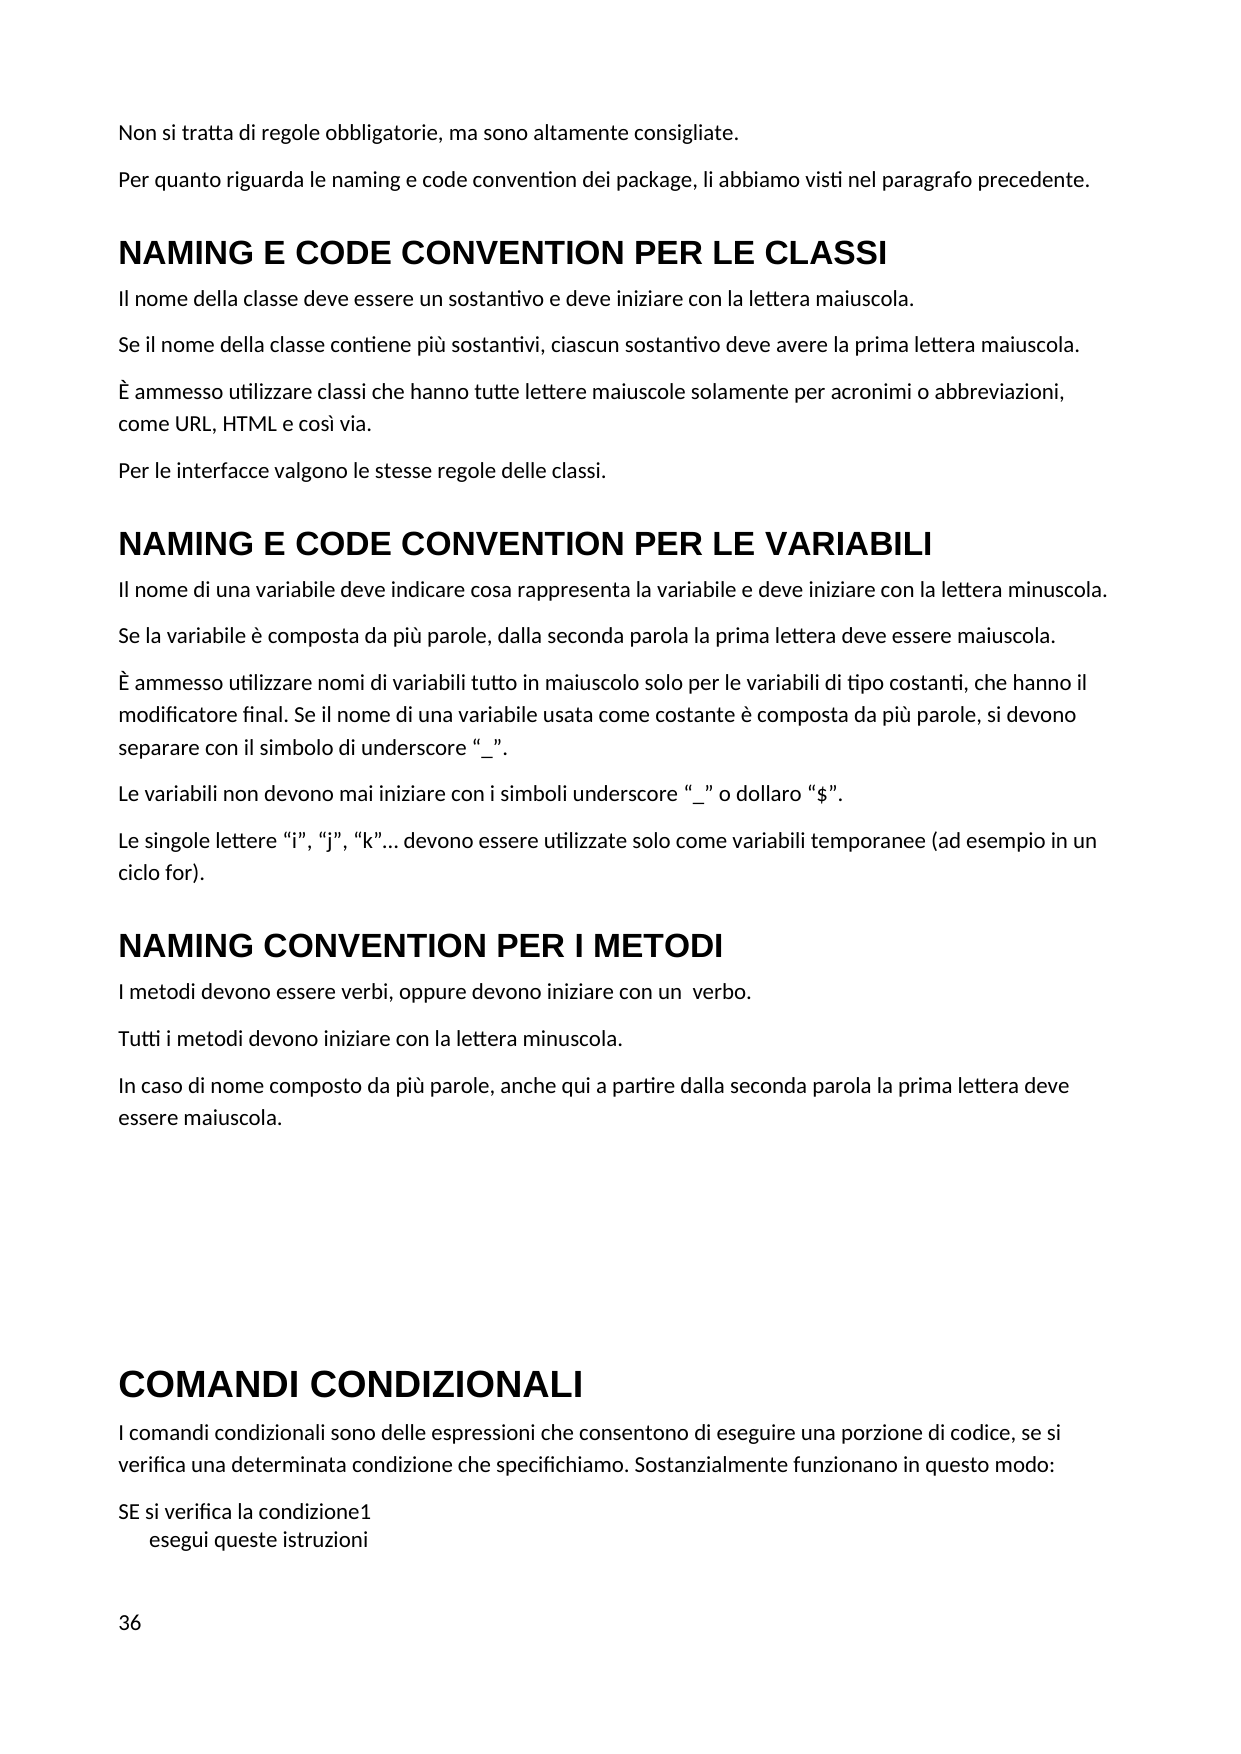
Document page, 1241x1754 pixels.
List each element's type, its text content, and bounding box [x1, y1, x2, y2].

subtitle NAMING CONVENTION PER I METODI [118, 926, 1122, 965]
text Per le interfacce valgono le stesse regole delle classi. [118, 456, 1122, 484]
text esegui queste istruzioni [118, 1525, 1122, 1553]
text Se la variabile è composta da più parole, dalla seconda parola la prima lettera deve essere maiuscola. [118, 622, 1122, 650]
text Per quanto riguarda le naming e code convention dei package, li abbiamo visti nel paragrafo precedente. [118, 165, 1122, 193]
text SE si verifica la condizione1 [118, 1497, 1122, 1525]
text In caso di nome composto da più parole, anche qui a partire dalla seconda parola la prima lettera deve essere maiuscola. [118, 1071, 1122, 1131]
text Il nome della classe deve essere un sostantivo e deve iniziare con la lettera maiuscola. [118, 284, 1122, 312]
text È ammesso utilizzare classi che hanno tutte lettere maiuscole solamente per acronimi o abbreviazioni, come URL, HTML e così via. [118, 377, 1122, 437]
text I metodi devono essere verbi, oppure devono iniziare con un verbo. [118, 977, 1122, 1005]
text Il nome di una variabile deve indicare cosa rappresenta la variabile e deve iniziare con la lettera minuscola. [118, 575, 1122, 603]
text Le singole lettere “i”, “j”, “k”… devono essere utilizzate solo come variabili temporanee (ad esempio in un ciclo for). [118, 826, 1122, 887]
text Non si tratta di regole obbligatorie, ma sono altamente consigliate. [118, 118, 1122, 146]
subtitle NAMING E CODE CONVENTION PER LE CLASSI [118, 232, 1122, 271]
text Le variabili non devono mai iniziare con i simboli underscore “_” o dollaro “$”. [118, 779, 1122, 808]
subtitle COMANDI CONDIZIONALI [118, 1362, 1122, 1406]
text Se il nome della classe contiene più sostantivi, ciascun sostantivo deve avere la prima lettera maiuscola. [118, 330, 1122, 358]
subtitle NAMING E CODE CONVENTION PER LE VARIABILI [118, 524, 1122, 562]
text È ammesso utilizzare nomi di variabili tutto in maiuscolo solo per le variabili di tipo costanti, che hanno il modificatore final. Se il nome di una variabile usata come costante è composta da più parole, si devono separare con il simbolo di underscore “_”. [118, 668, 1122, 761]
text Tutti i metodi devono iniziare con la lettera minuscola. [118, 1024, 1122, 1052]
text I comandi condizionali sono delle espressioni che consentono di eseguire una porzione di codice, se si verifica una determinata condizione che specifichiamo. Sostanzialmente funzionano in questo modo: [118, 1418, 1122, 1478]
